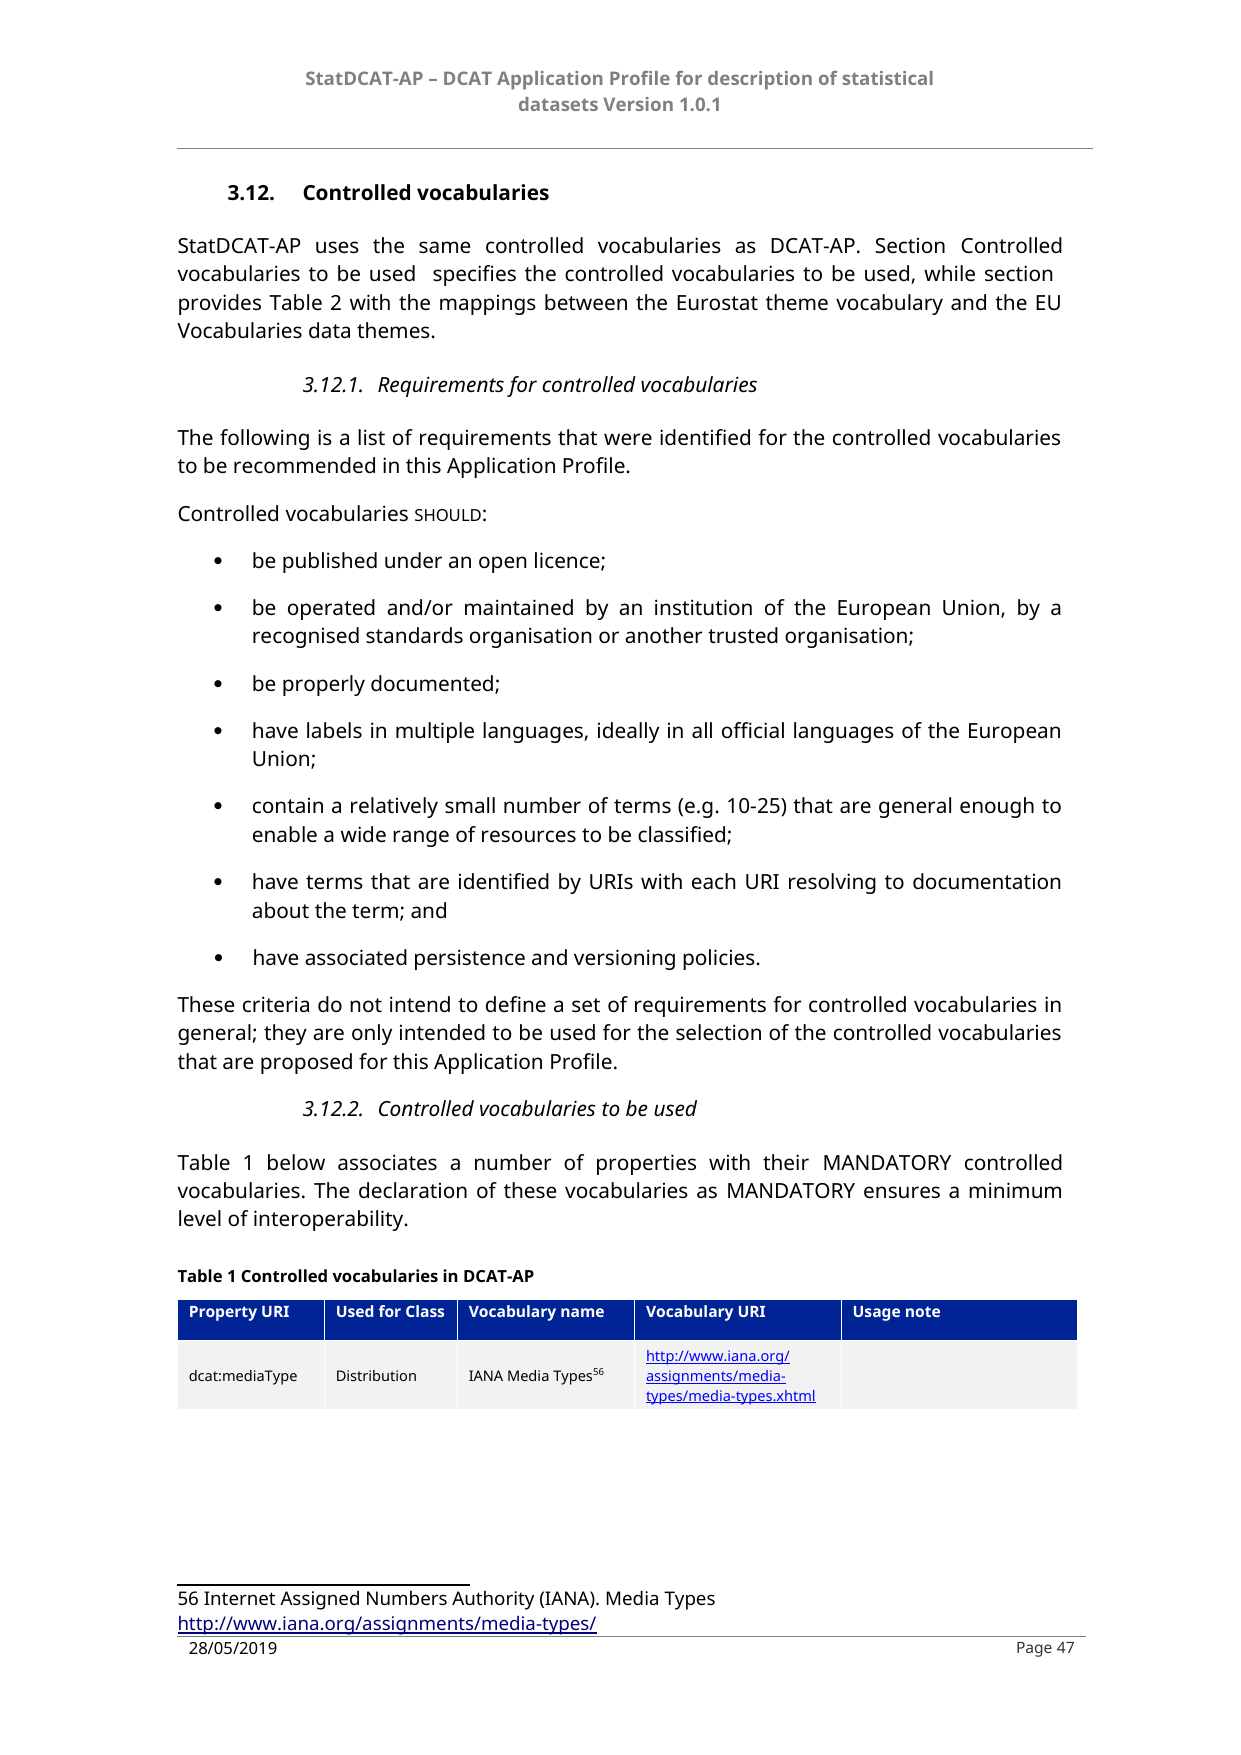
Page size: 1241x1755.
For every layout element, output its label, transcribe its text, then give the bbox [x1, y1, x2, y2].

table_header Property URI [178, 1300, 324, 1340]
table_cell [842, 1341, 1077, 1409]
subtitle Controlled vocabularies [227, 178, 1063, 206]
text The following is a list of requirements that were identified for the controlled vocabularies to be recommended in this Application Profile. [177, 423, 1063, 480]
table_header Vocabulary name [458, 1300, 634, 1340]
list be published under an open licence; [214, 546, 1063, 574]
list be properly documented; [214, 669, 1063, 697]
list contain a relatively small number of terms (e.g. 10-25) that are general enough to enable a wide range of resources to be classified; [214, 792, 1063, 848]
table_cell http://www.iana.org/assignments/media-types/media-types.xhtml [635, 1341, 841, 1409]
text StatDCAT-AP uses the same controlled vocabularies as DCAT-AP. Section 6.8.2 specifies the controlled vocabularies to be used, while section 0 provides Table 2 with the mappings between the Eurostat theme vocabulary and the EU Vocabularies data themes. [177, 231, 1063, 345]
list have labels in multiple languages, ideally in all official languages of the European Union; [214, 716, 1063, 773]
list be operated and/or maintained by an institution of the European Union, by a recognised standards organisation or another trusted organisation; [214, 593, 1063, 650]
text These criteria do not intend to define a set of requirements for controlled vocabularies in general; they are only intended to be used for the selection of the controlled vocabularies that are proposed for this Application Profile. [177, 990, 1063, 1075]
table_cell Distribution [325, 1341, 457, 1409]
text Table 1 below associates a number of properties with their MANDATORY controlled vocabularies. The declaration of these vocabularies as MANDATORY ensures a minimum level of interoperability. [177, 1148, 1063, 1233]
list have terms that are identified by URIs with each URI resolving to documentation about the term; and [214, 867, 1063, 924]
subtitle Controlled vocabularies to be used [302, 1094, 1063, 1123]
text Controlled vocabularies should: [177, 499, 1063, 527]
table_header Vocabulary URI [635, 1300, 841, 1340]
text Table 1 Controlled vocabularies in DCAT-AP [177, 1264, 1063, 1287]
list have associated persistence and versioning policies. [215, 943, 1063, 971]
table_cell dcat:mediaType [178, 1341, 324, 1409]
table_header Usage note [842, 1300, 1077, 1340]
table_cell IANA Media Types [458, 1341, 634, 1409]
subtitle Requirements for controlled vocabularies [302, 370, 1063, 398]
table_header Used for Class [325, 1300, 457, 1340]
